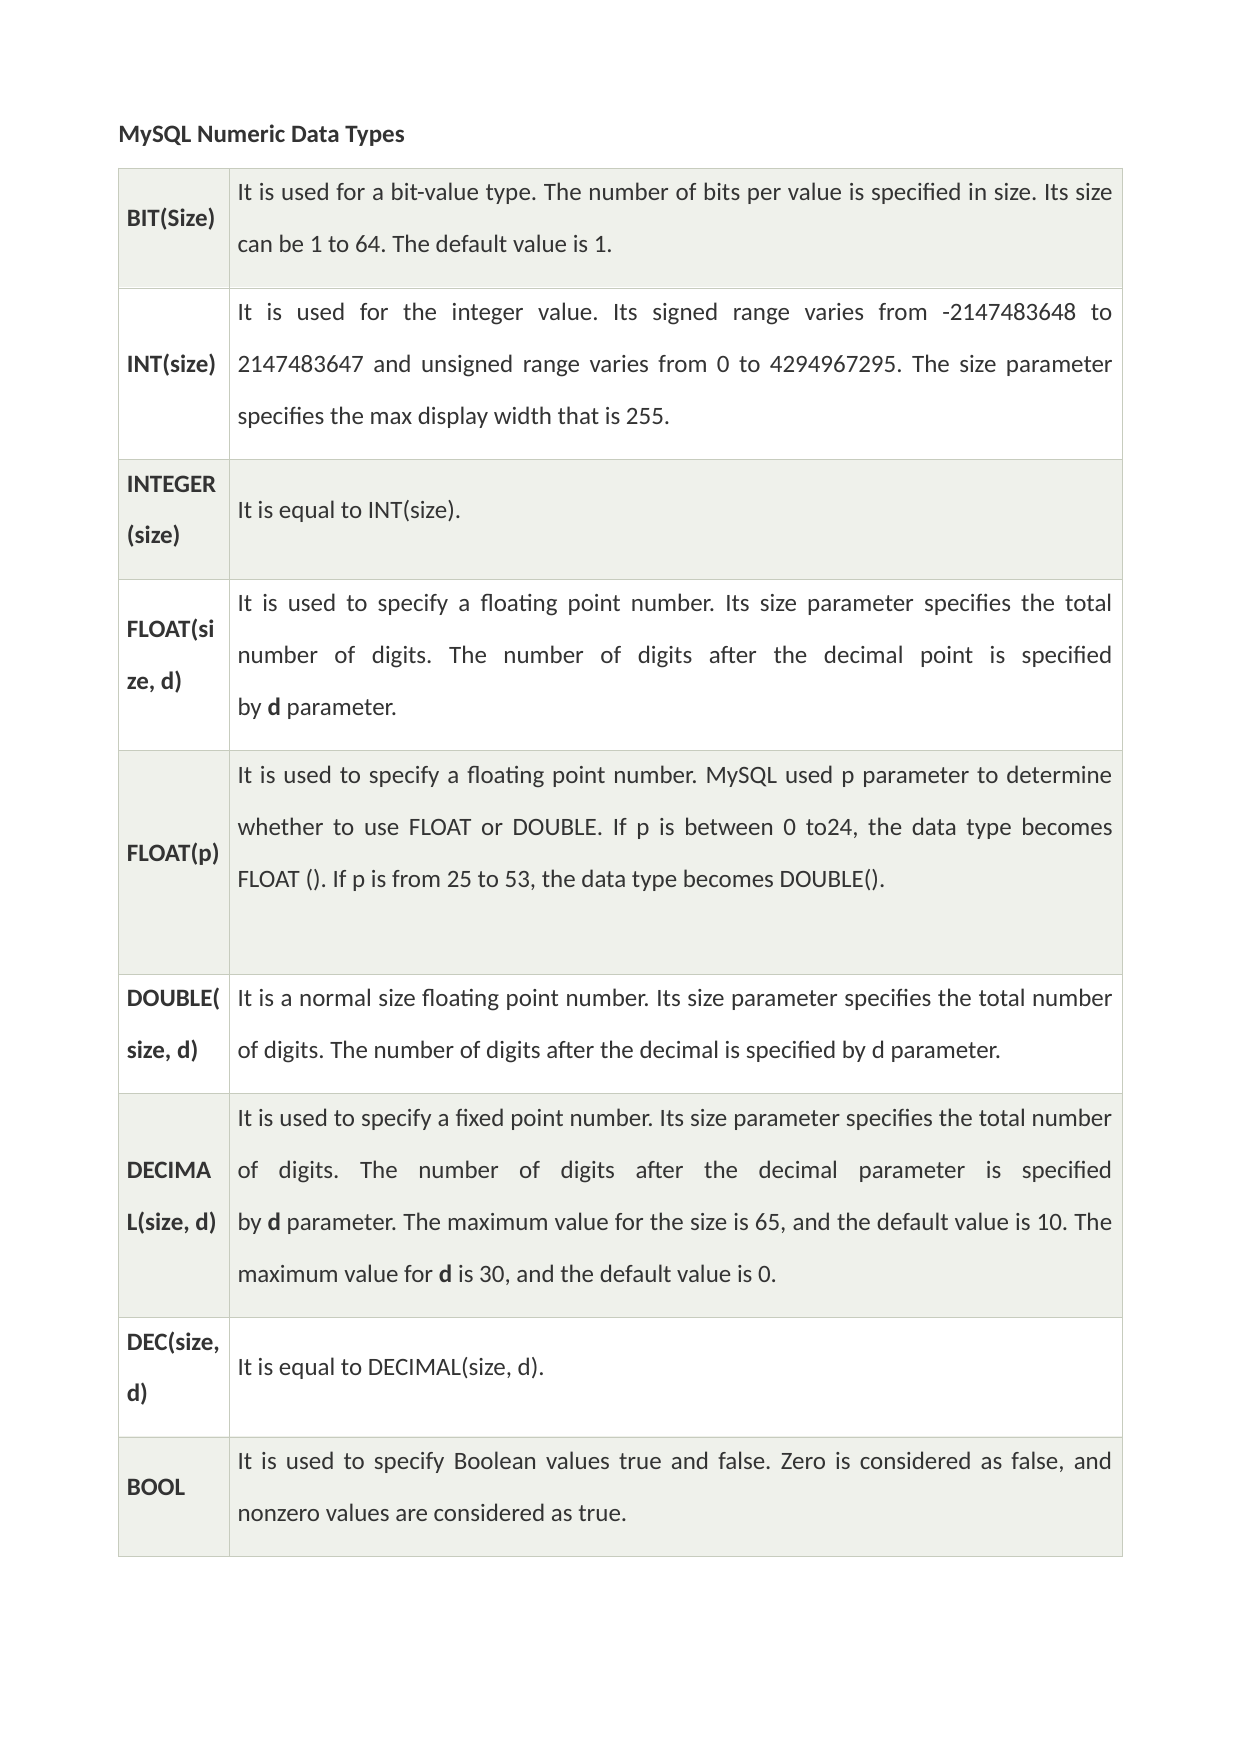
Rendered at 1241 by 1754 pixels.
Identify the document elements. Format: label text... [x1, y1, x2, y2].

table_cell It is used to specify a fixed point number. Its size parameter specifies the total number of digits. The number of digits after the decimal parameter is specified by d parameter. The maximum value for the size is 65, and the default value is 10. The maximum value for d is 30, and the default value is 0. [230, 1094, 1122, 1317]
table_cell It is equal to INT(size). [230, 460, 1122, 579]
text MySQL Numeric Data Types [118, 118, 1122, 149]
table_cell FLOAT(p) [119, 751, 229, 974]
table_cell It is a normal size floating point number. Its size parameter specifies the total number of digits. The number of digits after the decimal is specified by d parameter. [230, 975, 1122, 1093]
table_cell FLOAT(size, d) [119, 580, 229, 750]
table_cell INTEGER(size) [119, 460, 229, 579]
table_cell It is equal to DECIMAL(size, d). [230, 1318, 1122, 1436]
table_header BIT(Size) [119, 169, 229, 287]
table_cell DEC(size, d) [119, 1318, 229, 1436]
table_cell It is used for the integer value. Its signed range varies from -2147483648 to 2147483647 and unsigned range varies from 0 to 4294967295. The size parameter specifies the max display width that is 255. [230, 289, 1122, 459]
table_cell It is used to specify a floating point number. MySQL used p parameter to determine whether to use FLOAT or DOUBLE. If p is between 0 to24, the data type becomes FLOAT (). If p is from 25 to 53, the data type becomes DOUBLE(). [230, 751, 1122, 974]
table_cell It is used to specify Boolean values true and false. Zero is considered as false, and nonzero values are considered as true. [230, 1438, 1122, 1556]
table_cell INT(size) [119, 289, 229, 459]
table_header It is used for a bit-value type. The number of bits per value is specified in size. Its size can be 1 to 64. The default value is 1. [230, 169, 1122, 287]
table_cell DOUBLE(size, d) [119, 975, 229, 1093]
table_cell BOOL [119, 1438, 229, 1556]
table_cell It is used to specify a floating point number. Its size parameter specifies the total number of digits. The number of digits after the decimal point is specified by d parameter. [230, 580, 1122, 750]
table_cell DECIMAL(size, d) [119, 1094, 229, 1317]
